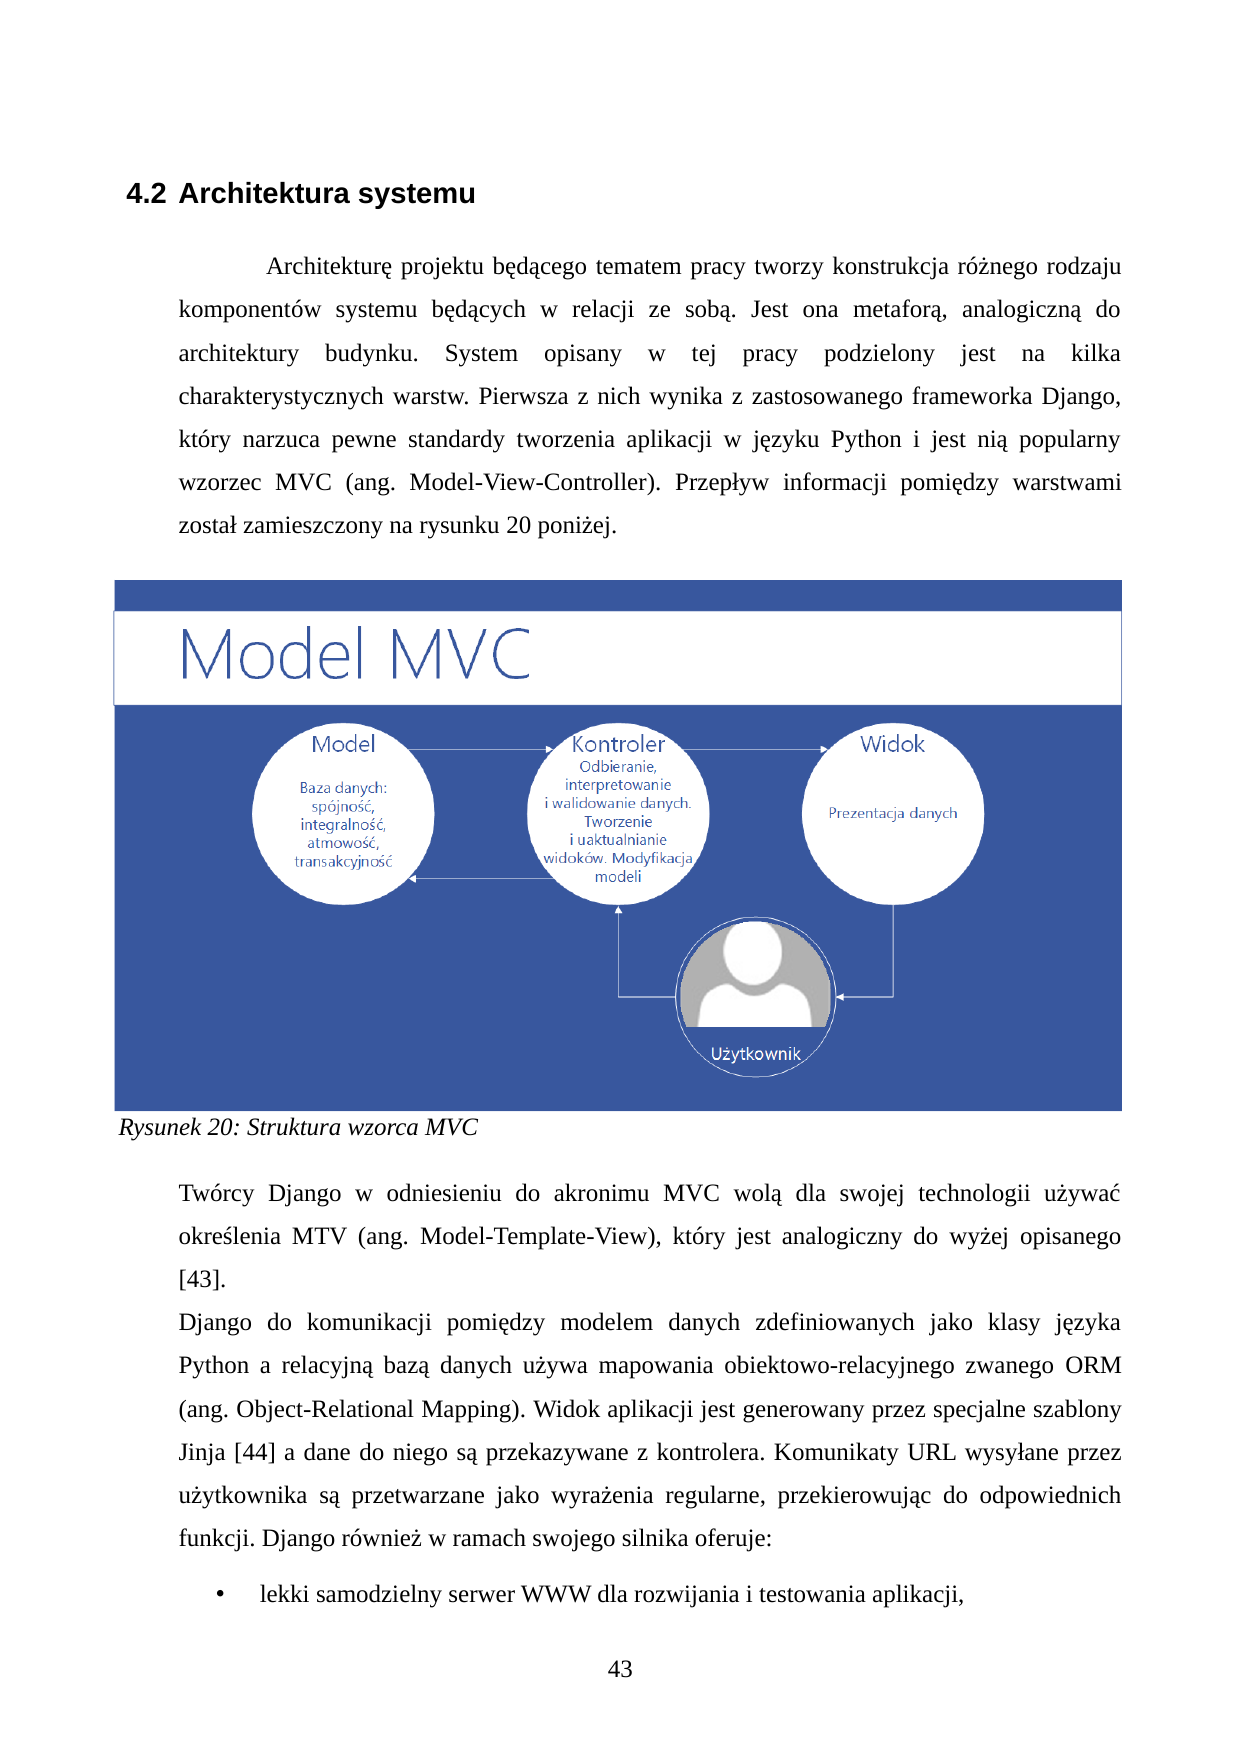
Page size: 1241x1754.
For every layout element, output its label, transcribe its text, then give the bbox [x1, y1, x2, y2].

text Twórcy Django w odniesieniu do akronimu MVC wolą dla swojej technologii używać określenia MTV (ang. Model-Template-View), który jest analogiczny do wyżej opisanego [43]. Django do komunikacji pomiędzy modelem danych zdefiniowanych jako klasy języka Python a relacyjną bazą danych używa mapowania obiektowo-relacyjnego zwanego ORM (ang. Object-Relational Mapping). Widok aplikacji jest generowany przez specjalne szablony Jinja [44] a dane do niego są przekazywane z kontrolera. Komunikaty URL wysyłane przez użytkownika są przetwarzane jako wyrażenia regularne, przekierowując do odpowiednich funkcji. Django również w ramach swojego silnika oferuje: [118, 1141, 1122, 1552]
picture [82, 578, 1123, 1112]
text Architekturę projektu będącego tematem pracy tworzy konstrukcja różnego rodzaju komponentów systemu będących w relacji ze sobą. Jest ona metaforą, analogiczną do architektury budynku. System opisany w tej pracy podzielony jest na kilka charakterystycznych warstw. Pierwsza z nich wynika z zastosowanego frameworka Django, który narzuca pewne standardy tworzenia aplikacji w języku Python i jest nią popularny wzorzec MVC (ang. Model-View-Controller). Przepływ informacji pomiędzy warstwami został zamieszczony na rysunku 20 poniżej. [178, 251, 1122, 539]
text Rysunek 20: Struktura wzorca MVC [118, 1112, 1122, 1141]
list lekki samodzielny serwer WWW dla rozwijania i testowania aplikacji, [216, 1579, 1122, 1607]
subtitle Architektura systemu [118, 176, 1122, 210]
